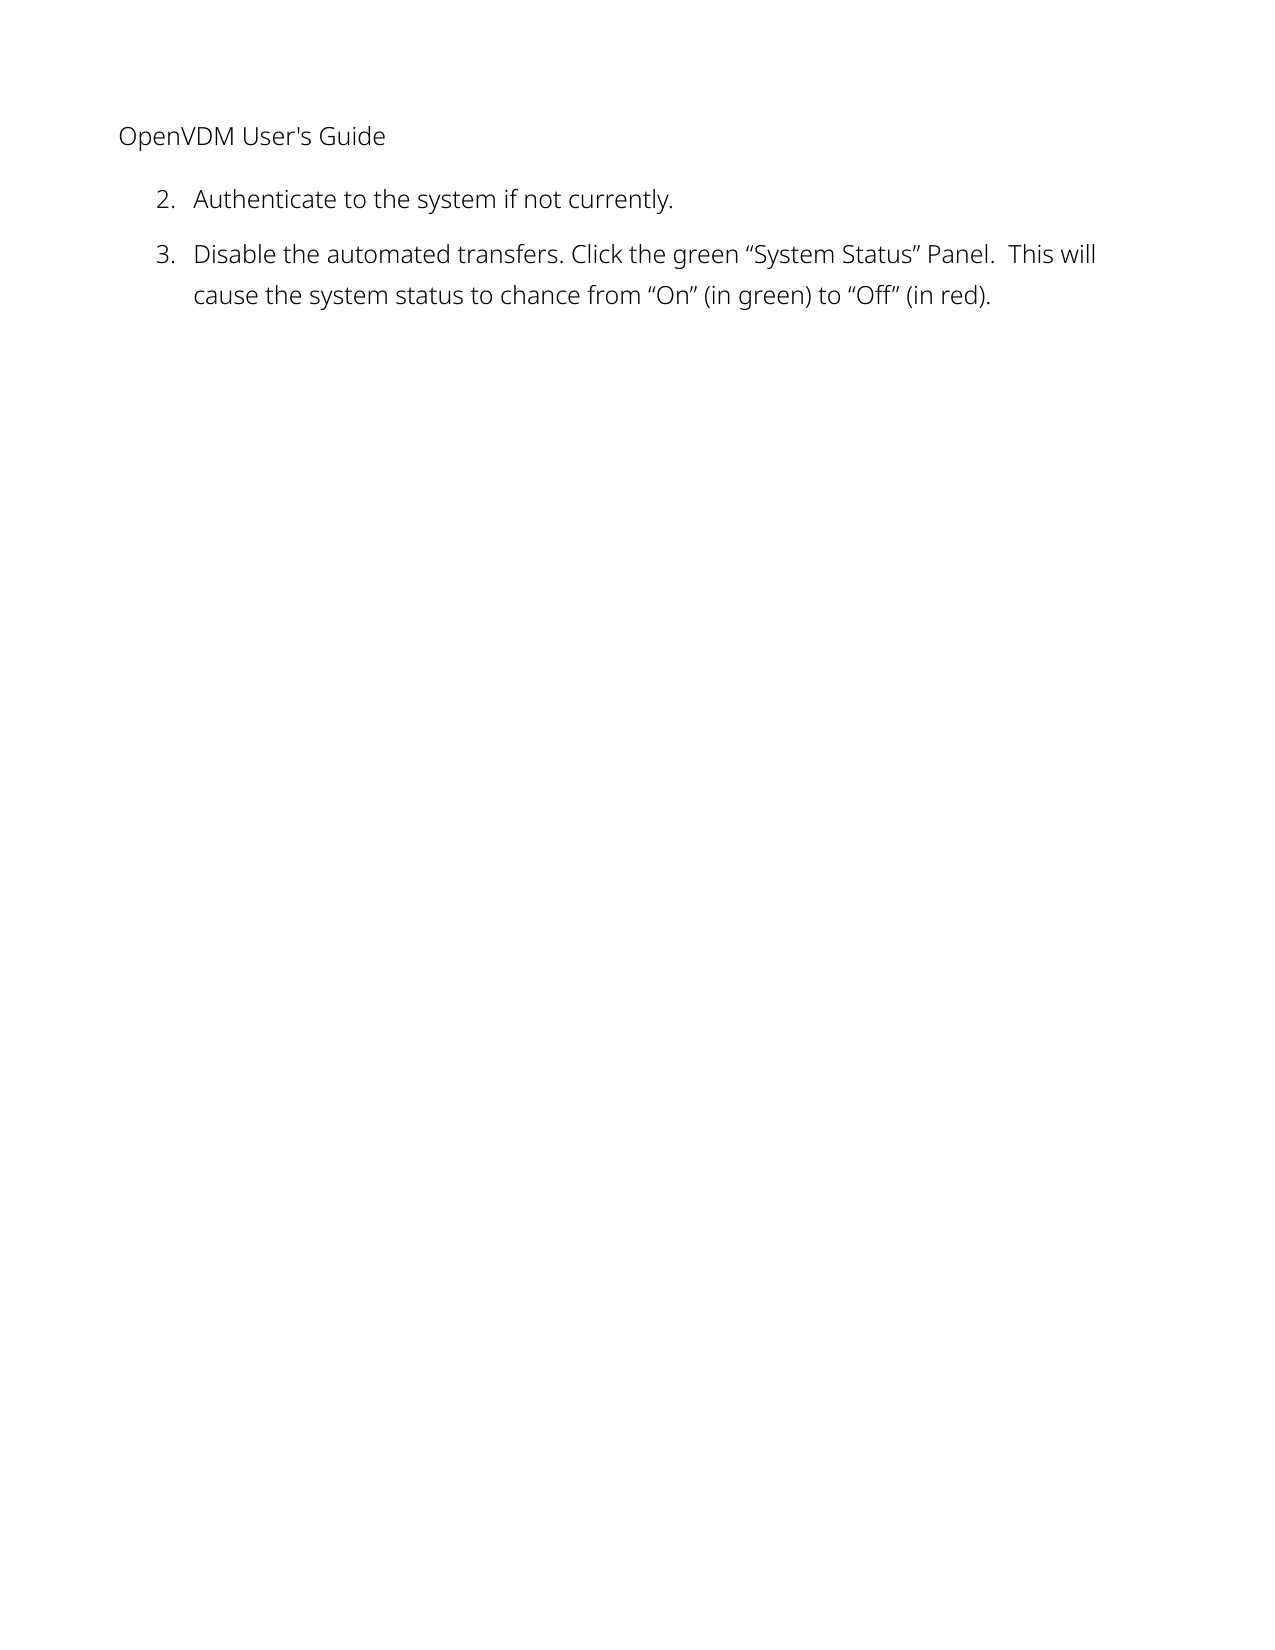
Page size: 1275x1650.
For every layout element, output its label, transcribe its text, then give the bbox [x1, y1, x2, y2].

list Disable the automated transfers. Click the green “System Status” Panel. This will cause the system status to chance from “On” (in green) to “Off” (in red). [156, 237, 1157, 312]
list Authenticate to the system if not currently. [156, 182, 1157, 216]
